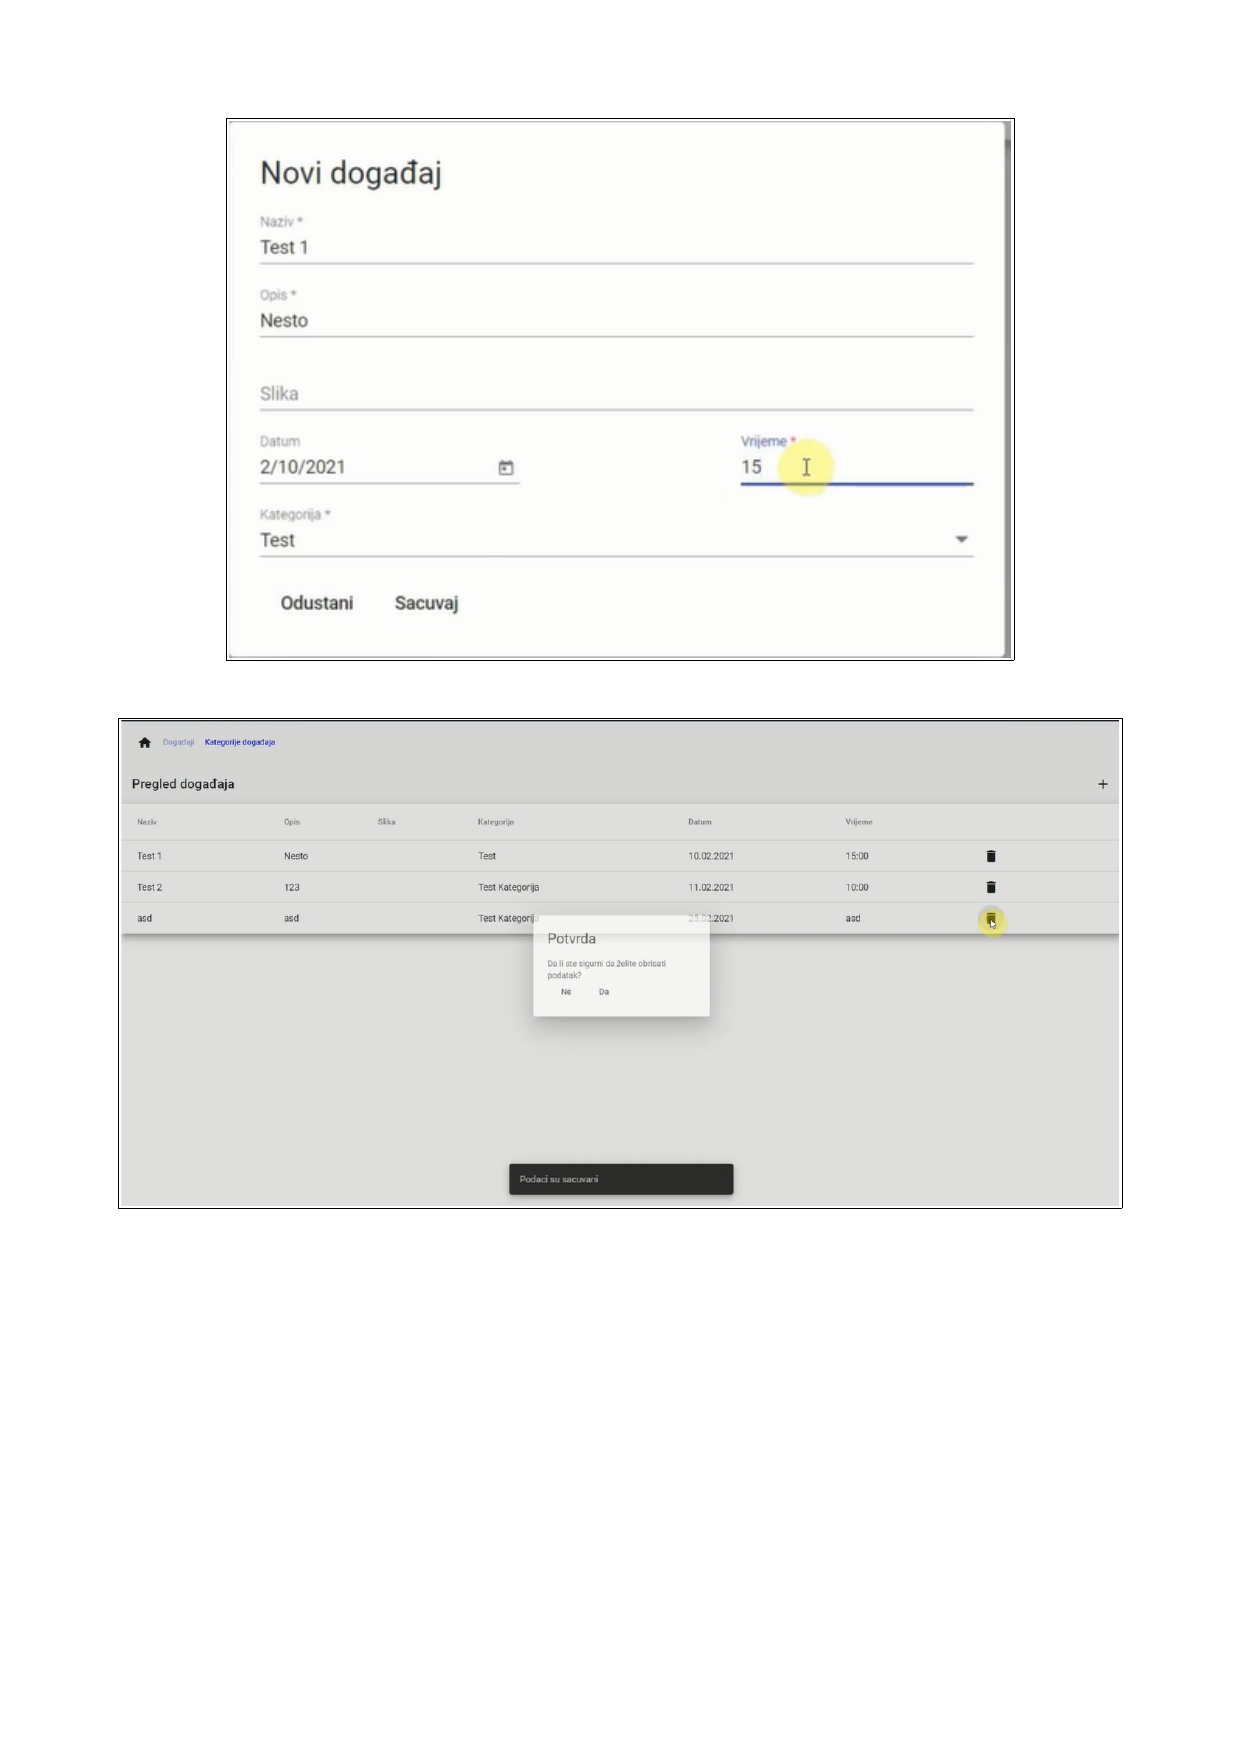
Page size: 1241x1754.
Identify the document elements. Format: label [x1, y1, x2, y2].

picture [229, 121, 1011, 658]
picture [121, 720, 1119, 1206]
